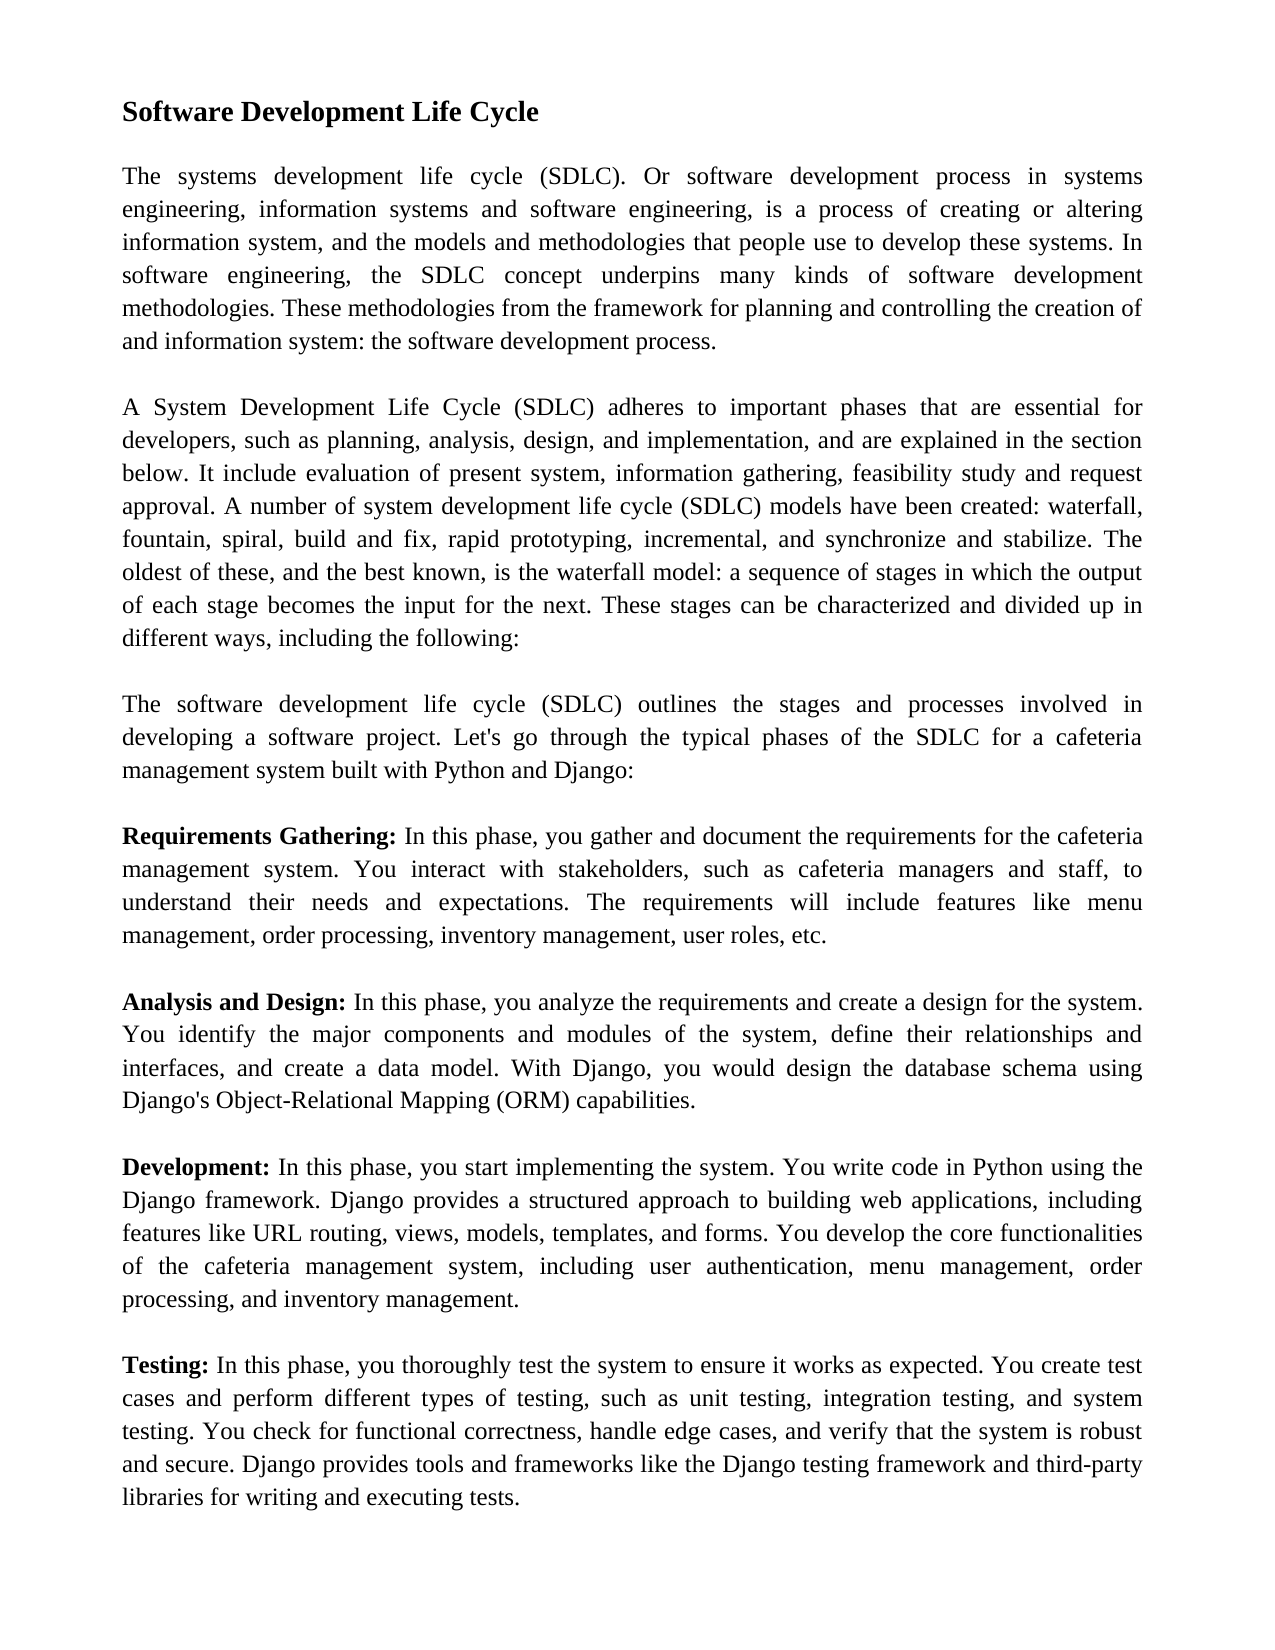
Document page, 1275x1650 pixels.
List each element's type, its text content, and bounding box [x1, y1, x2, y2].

text Software Development Life Cycle [122, 94, 1144, 127]
text Testing: In this phase, you thoroughly test the system to ensure it works as expected. You create test cases and perform different types of testing, such as unit testing, integration testing, and system testing. You check for functional correctness, handle edge cases, and verify that the system is robust and secure. Django provides tools and frameworks like the Django testing framework and third-party libraries for writing and executing tests. [122, 1350, 1144, 1511]
text Analysis and Design: In this phase, you analyze the requirements and create a design for the system. You identify the major components and modules of the system, define their relationships and interfaces, and create a data model. With Django, you would design the database schema using Django's Object-Relational Mapping (ORM) capabilities. [122, 987, 1144, 1114]
text Development: In this phase, you start implementing the system. You write code in Python using the Django framework. Django provides a structured approach to building web applications, including features like URL routing, views, models, templates, and forms. You develop the core functionalities of the cafeteria management system, including user authentication, menu management, order processing, and inventory management. [122, 1152, 1144, 1312]
text The systems development life cycle (SDLC). Or software development process in systems engineering, information systems and software engineering, is a process of creating or altering information system, and the models and methodologies that people use to develop these systems. In software engineering, the SDLC concept underpins many kinds of software development methodologies. These methodologies from the framework for planning and controlling the creation of and information system: the software development process. [122, 161, 1144, 355]
text A System Development Life Cycle (SDLC) adheres to important phases that are essential for developers, such as planning, analysis, design, and implementation, and are explained in the section below. It include evaluation of present system, information gathering, feasibility study and request approval. A number of system development life cycle (SDLC) models have been created: waterfall, fountain, spiral, build and fix, rapid prototyping, incremental, and synchronize and stabilize. The oldest of these, and the best known, is the waterfall model: a sequence of stages in which the output of each stage becomes the input for the next. These stages can be characterized and divided up in different ways, including the following: [122, 392, 1144, 652]
text The software development life cycle (SDLC) outlines the stages and processes involved in developing a software project. Let's go through the typical phases of the SDLC for a cafeteria management system built with Python and Django: [122, 689, 1144, 784]
text Requirements Gathering: In this phase, you gather and document the requirements for the cafeteria management system. You interact with stakeholders, such as cafeteria managers and staff, to understand their needs and expectations. The requirements will include features like menu management, order processing, inventory management, user roles, etc. [122, 821, 1144, 949]
